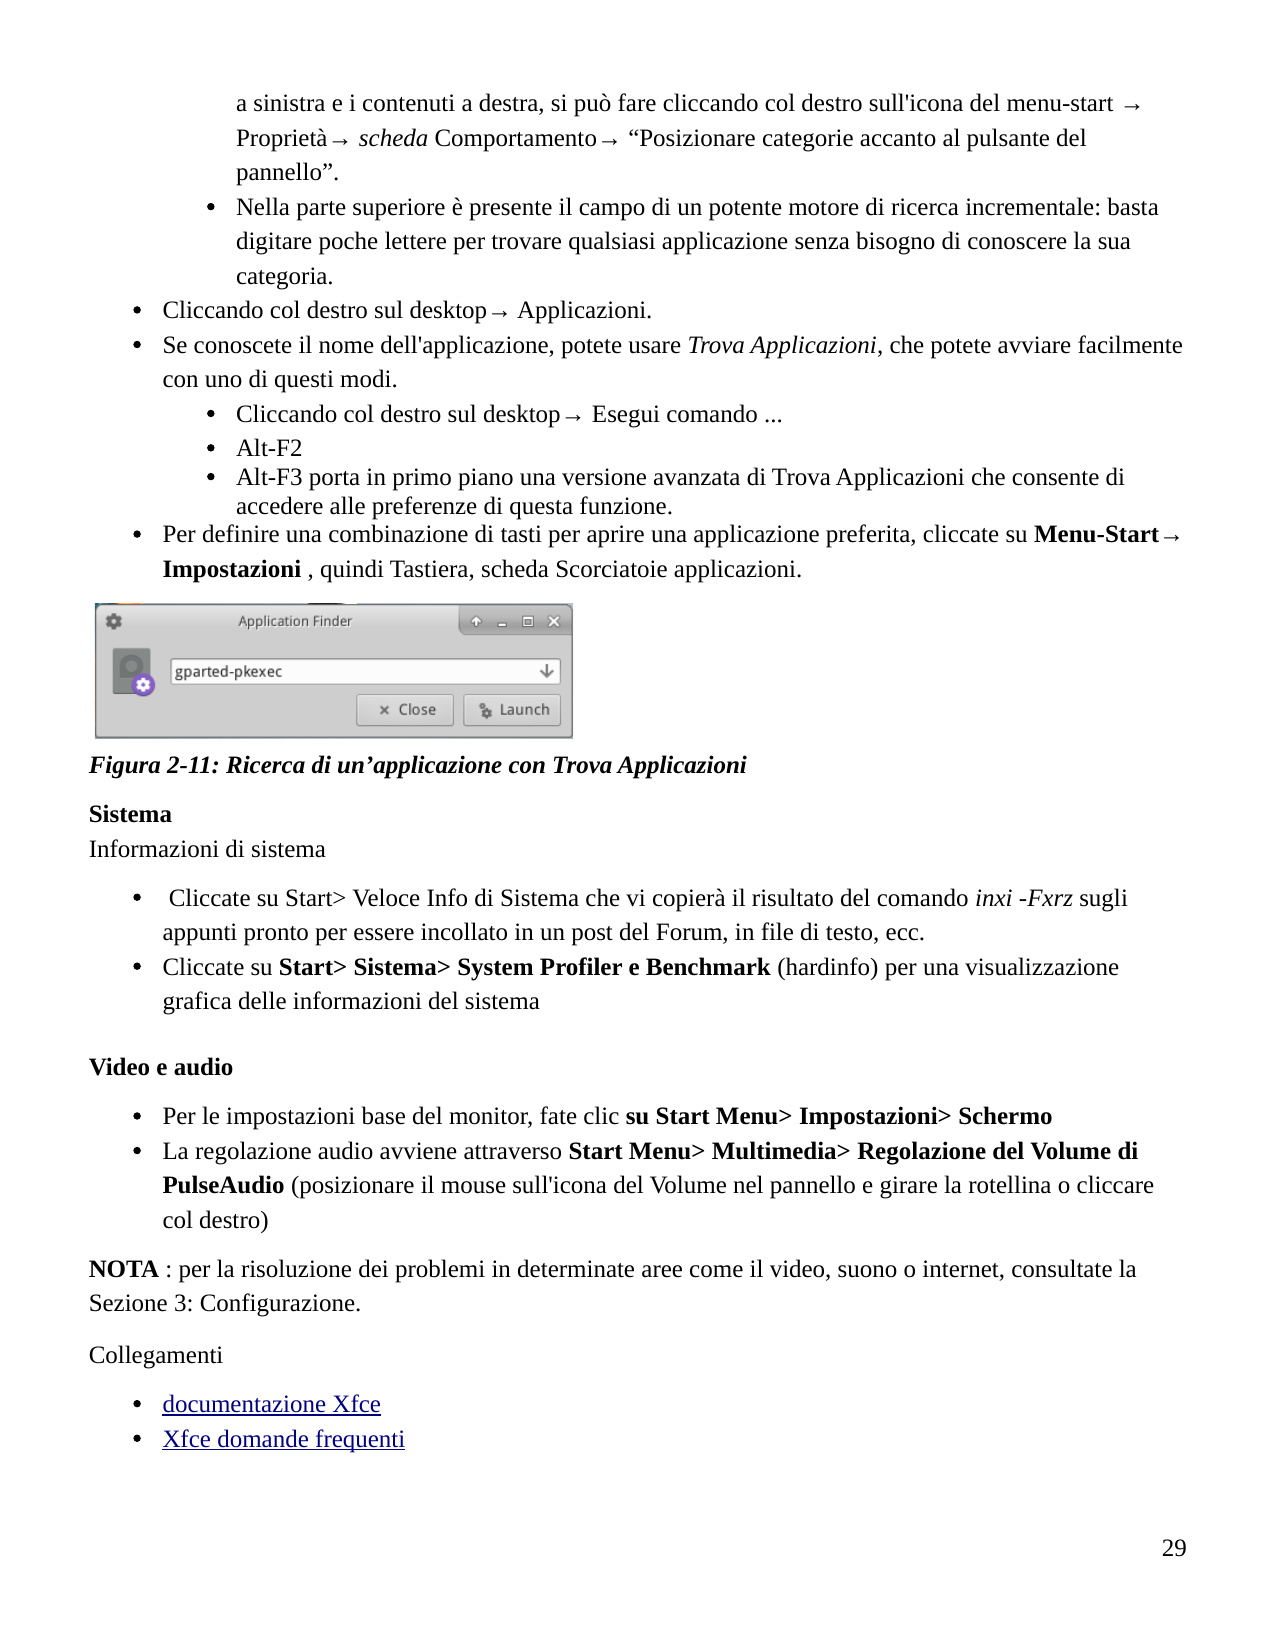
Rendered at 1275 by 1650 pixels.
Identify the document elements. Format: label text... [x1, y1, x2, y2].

list Cliccando col destro sul desktop→ Esegui comando ... [206, 399, 1186, 428]
list Nella parte superiore è presente il campo di un potente motore di ricerca incrementale: basta digitare poche lettere per trovare qualsiasi applicazione senza bisogno di conoscere la sua categoria. [206, 192, 1186, 290]
list Cliccando col destro sul desktop→ Applicazioni. [133, 295, 1186, 324]
list Cliccate su Start> Sistema> System Profiler e Benchmark (hardinfo) per una visualizzazione grafica delle informazioni del sistema [133, 952, 1186, 1015]
list La regolazione audio avviene attraverso Start Menu> Multimedia> Regolazione del Volume di PulseAudio (posizionare il mouse sull'icona del Volume nel pannello e girare la rotellina o cliccare col destro) [133, 1136, 1186, 1234]
list Per definire una combinazione di tasti per aprire una applicazione preferita, cliccate su Menu-Start→ Impostazioni , quindi Tastiera, scheda Scorciatoie applicazioni. [133, 519, 1186, 583]
list Per le impostazioni base del monitor, fate clic su Start Menu> Impostazioni> Schermo [133, 1101, 1186, 1130]
list Cliccate su Start> Veloce Info di Sistema che vi copierà il risultato del comando inxi -Fxrz sugli appunti pronto per essere incollato in un post del Forum, in file di testo, ecc. [133, 883, 1186, 946]
text Collegamenti [88, 1340, 1186, 1369]
text NOTA : per la risoluzione dei problemi in determinate aree come il video, suono o internet, consultate la Sezione 3: Configurazione. [88, 1254, 1186, 1317]
list Se conoscete il nome dell'applicazione, potete usare Trova Applicazioni, che potete avviare facilmente con uno di questi modi. [133, 330, 1186, 393]
list a sinistra e i contenuti a destra, si può fare cliccando col destro sull'icona del menu-start → Proprietà→ scheda Comportamento→ “Posizionare categorie accanto al pulsante del pannello”. [206, 88, 1186, 186]
text Video e audio [88, 1052, 1186, 1081]
text Informazioni di sistema [88, 834, 1186, 862]
list Alt-F3 porta in primo piano una versione avanzata di Trova Applicazioni che consente di accedere alle preferenze di questa funzione. [206, 462, 1186, 519]
text Sistema [88, 799, 1186, 828]
text Figura 2-11: Ricerca di un’applicazione con Trova Applicazioni [88, 750, 1186, 779]
list documentazione Xfce [133, 1389, 1186, 1418]
list Xfce domande frequenti [133, 1424, 1186, 1452]
picture [94, 603, 574, 739]
list Alt-F2 [206, 433, 1186, 462]
